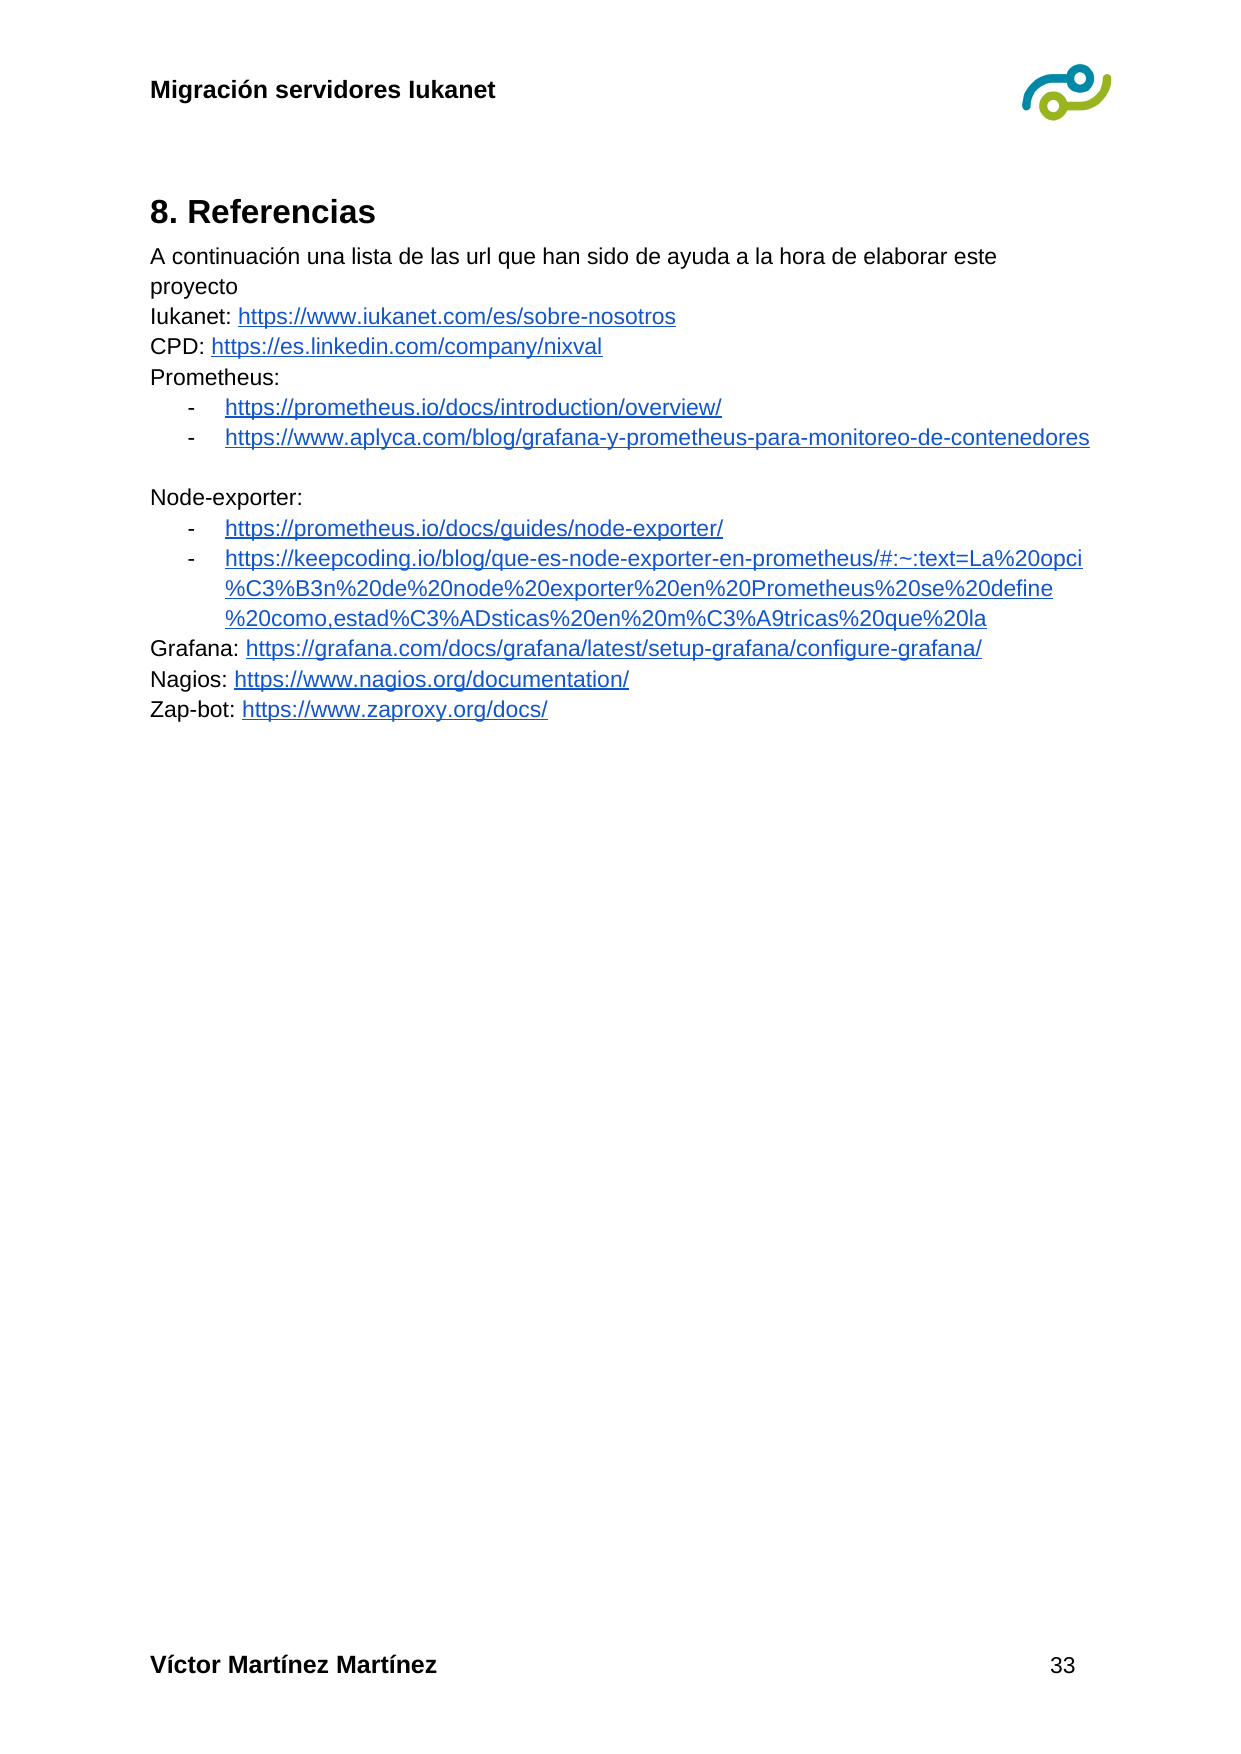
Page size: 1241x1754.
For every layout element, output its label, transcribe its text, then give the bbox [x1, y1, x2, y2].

picture [1018, 59, 1034, 122]
text Iukanet: https://www.iukanet.com/es/sobre-nosotros [150, 303, 1090, 329]
text Zap-bot: https://www.zaproxy.org/docs/ [150, 696, 1090, 722]
list https://prometheus.io/docs/guides/node-exporter/ [187, 514, 1090, 541]
list https://www.aplyca.com/blog/grafana-y-prometheus-para-monitoreo-de-contenedores [187, 424, 1090, 450]
text Node-exporter: [150, 484, 1090, 511]
list https://keepcoding.io/blog/que-es-node-exporter-en-prometheus/#:~:text=La%20opci%C3%B3n%20de%20node%20exporter%20en%20Prometheus%20se%20define%20como,estad%C3%ADsticas%20en%20m%C3%A9tricas%20que%20la [187, 545, 1090, 631]
text CPD: https://es.linkedin.com/company/nixval [150, 333, 1090, 359]
text Grafana: https://grafana.com/docs/grafana/latest/setup-grafana/configure-grafana/ [150, 635, 1090, 662]
list https://prometheus.io/docs/introduction/overview/ [187, 394, 1090, 420]
text A continuación una lista de las url que han sido de ayuda a la hora de elaborar este proyecto [150, 243, 1090, 299]
text Nagios: https://www.nagios.org/documentation/ [150, 666, 1090, 692]
text Prometheus: [150, 363, 1090, 390]
subtitle 8. Referencias [150, 192, 1090, 230]
